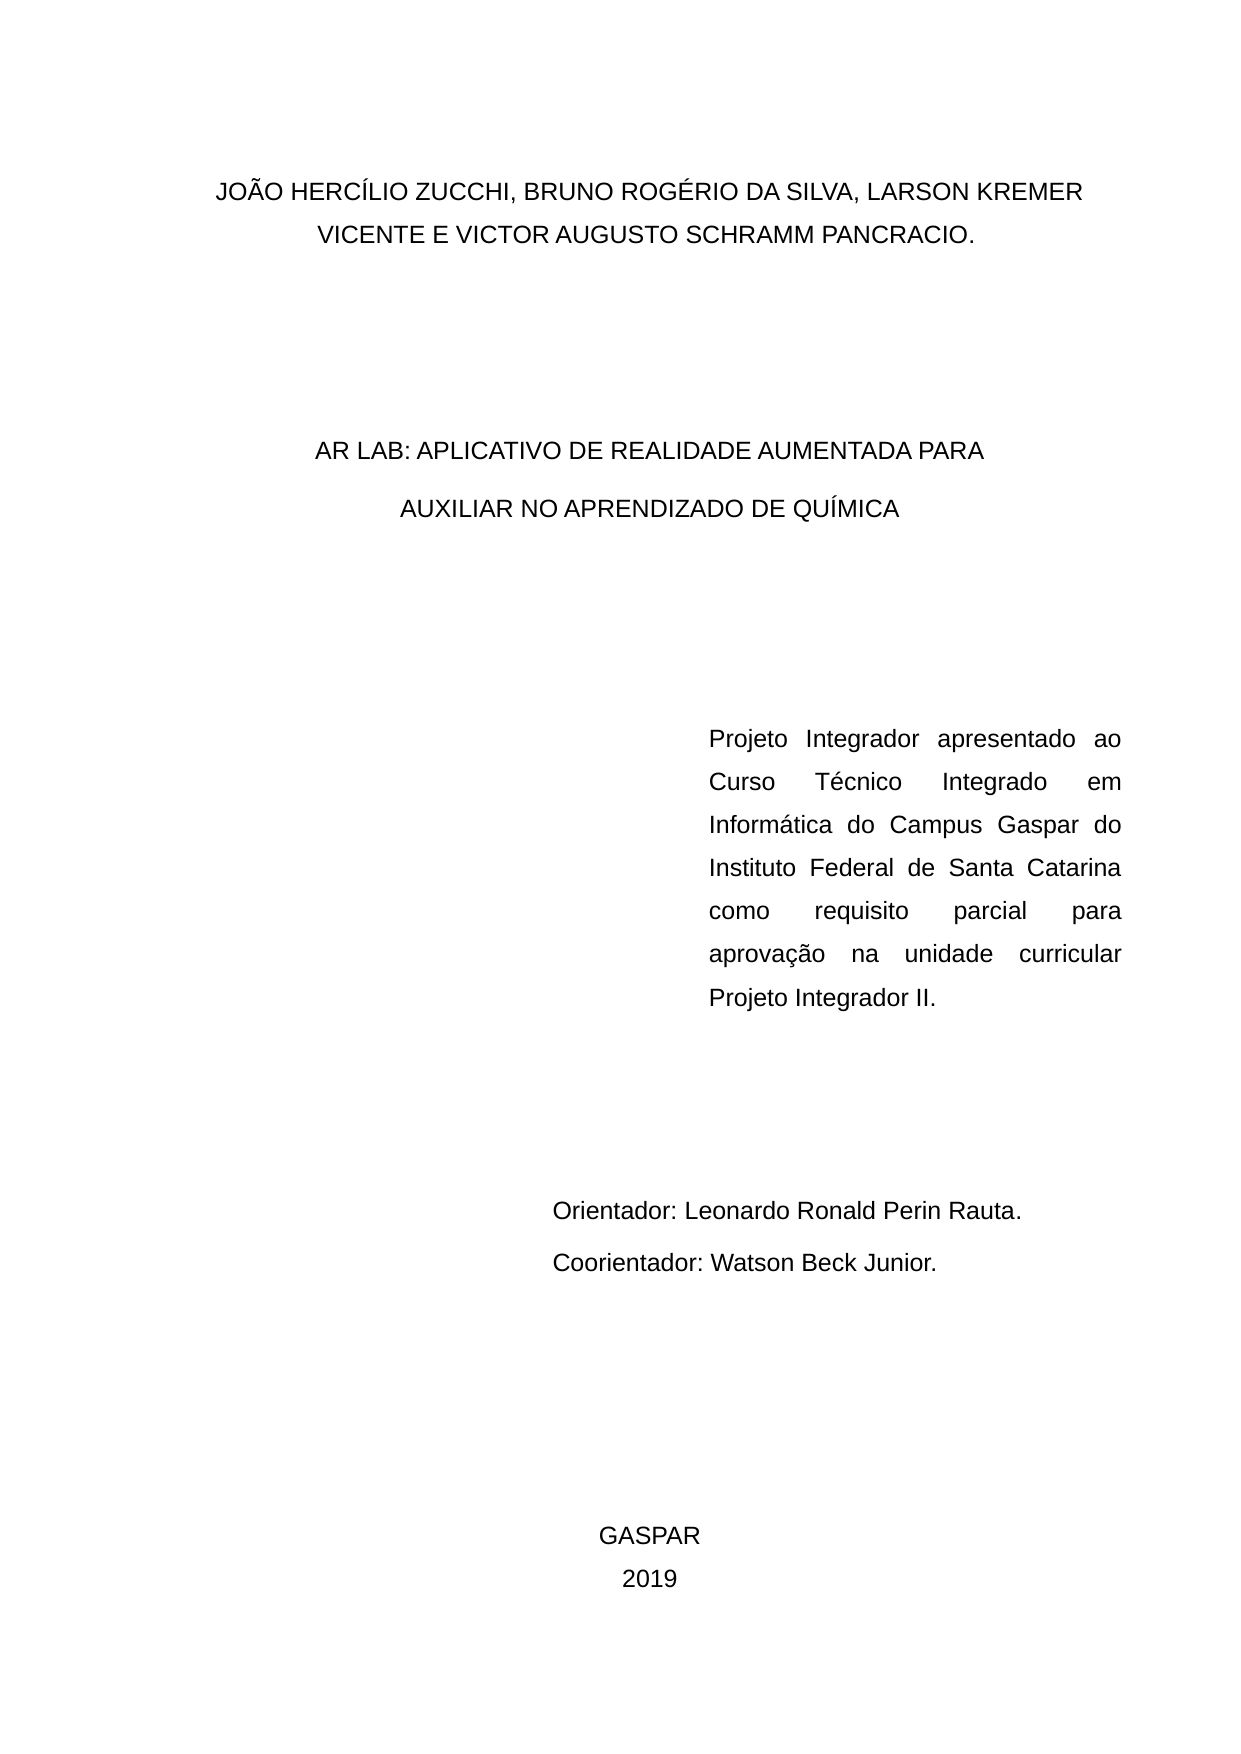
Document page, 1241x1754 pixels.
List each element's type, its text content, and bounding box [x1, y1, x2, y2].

text AUXILIAR NO APRENDIZADO DE QUÍMICA [177, 494, 1122, 522]
text GASPAR [177, 1521, 1122, 1549]
text Coorientador: Watson Beck Junior. [552, 1248, 1122, 1276]
text JOÃO HERCÍLIO ZUCCHI, BRUNO ROGÉRIO DA SILVA, LARSON KREMER VICENTE E VICTOR AUGUSTO SCHRAMM PANCRACIO. [177, 177, 1122, 249]
text Orientador: Leonardo Ronald Perin Rauta. [552, 1196, 1122, 1225]
text Projeto Integrador apresentado ao Curso Técnico Integrado em Informática do Campus Gaspar do Instituto Federal de Santa Catarina como requisito parcial para aprovação na unidade curricular Projeto Integrador II. [709, 724, 1122, 1011]
text AR LAB: APLICATIVO DE REALIDADE AUMENTADA PARA [177, 436, 1122, 465]
text 2019 [177, 1564, 1122, 1592]
